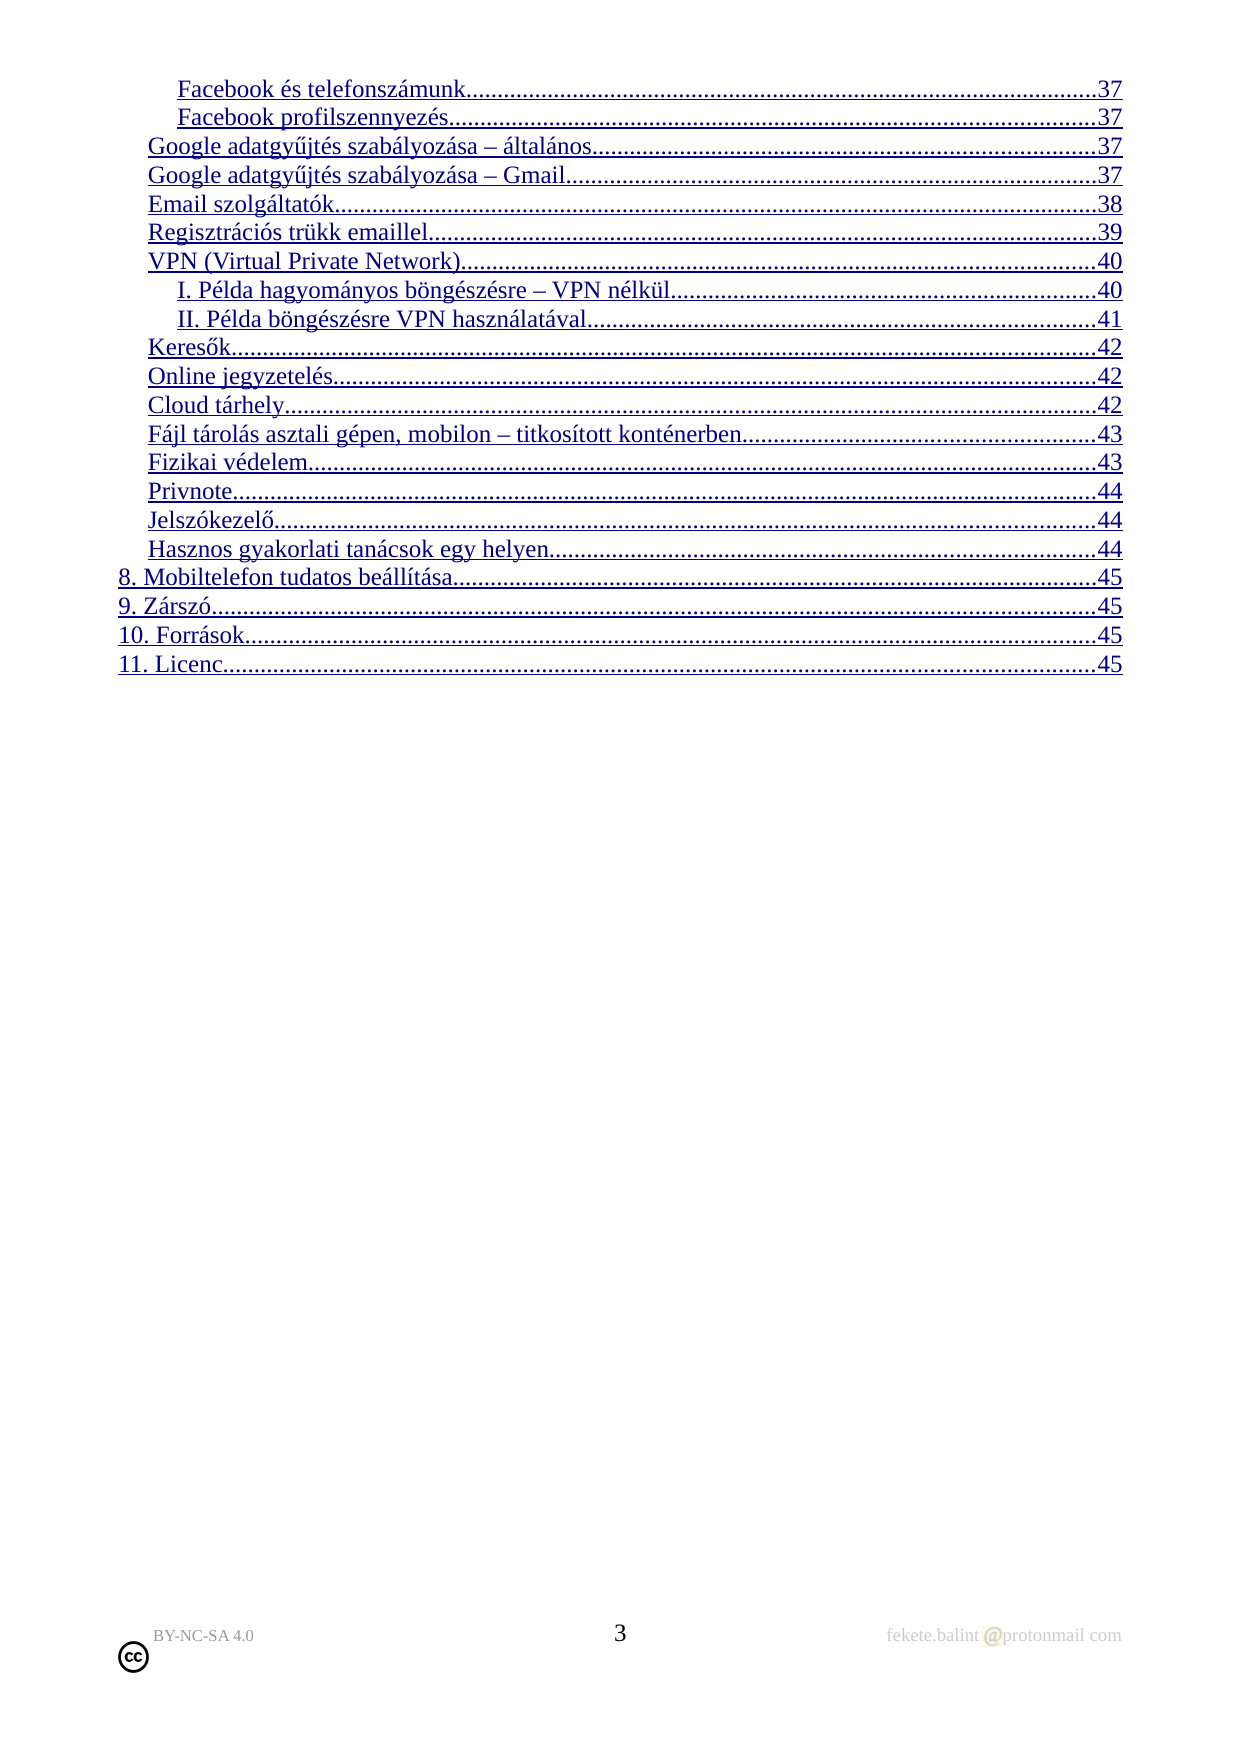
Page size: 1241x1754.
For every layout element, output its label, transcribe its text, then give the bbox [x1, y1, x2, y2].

text VPN (Virtual Private Network) 40 [148, 246, 1122, 271]
text Privnote 44 [148, 476, 1122, 501]
text I. Példa hagyományos böngészésre – VPN nélkül 40 [177, 275, 1122, 300]
text II. Példa böngészésre VPN használatával 41 [177, 304, 1122, 329]
text Online jegyzetelés 42 [148, 361, 1122, 386]
text Cloud tárhely 42 [148, 390, 1122, 415]
text 11. Licenc 45 [118, 649, 1122, 674]
text Facebook és telefonszámunk 37 [177, 74, 1122, 99]
text Google adatgyűjtés szabályozása – Gmail 37 [148, 160, 1122, 185]
text Hasznos gyakorlati tanácsok egy helyen 44 [148, 534, 1122, 559]
text 8. Mobiltelefon tudatos beállítása 45 [118, 562, 1122, 587]
text Google adatgyűjtés szabályozása – általános 37 [148, 131, 1122, 156]
text 10. Források 45 [118, 620, 1122, 645]
text Facebook profilszennyezés 37 [177, 102, 1122, 127]
text Jelszókezelő 44 [148, 505, 1122, 530]
text Keresők 42 [148, 332, 1122, 357]
text Email szolgáltatók 38 [148, 189, 1122, 214]
text Fizikai védelem 43 [148, 447, 1122, 472]
text Regisztrációs trükk emaillel 39 [148, 217, 1122, 242]
picture [118, 1641, 149, 1673]
text 9. Zárszó 45 [118, 591, 1122, 616]
picture [982, 1626, 1003, 1647]
text Fájl tárolás asztali gépen, mobilon – titkosított konténerben 43 [148, 419, 1122, 444]
